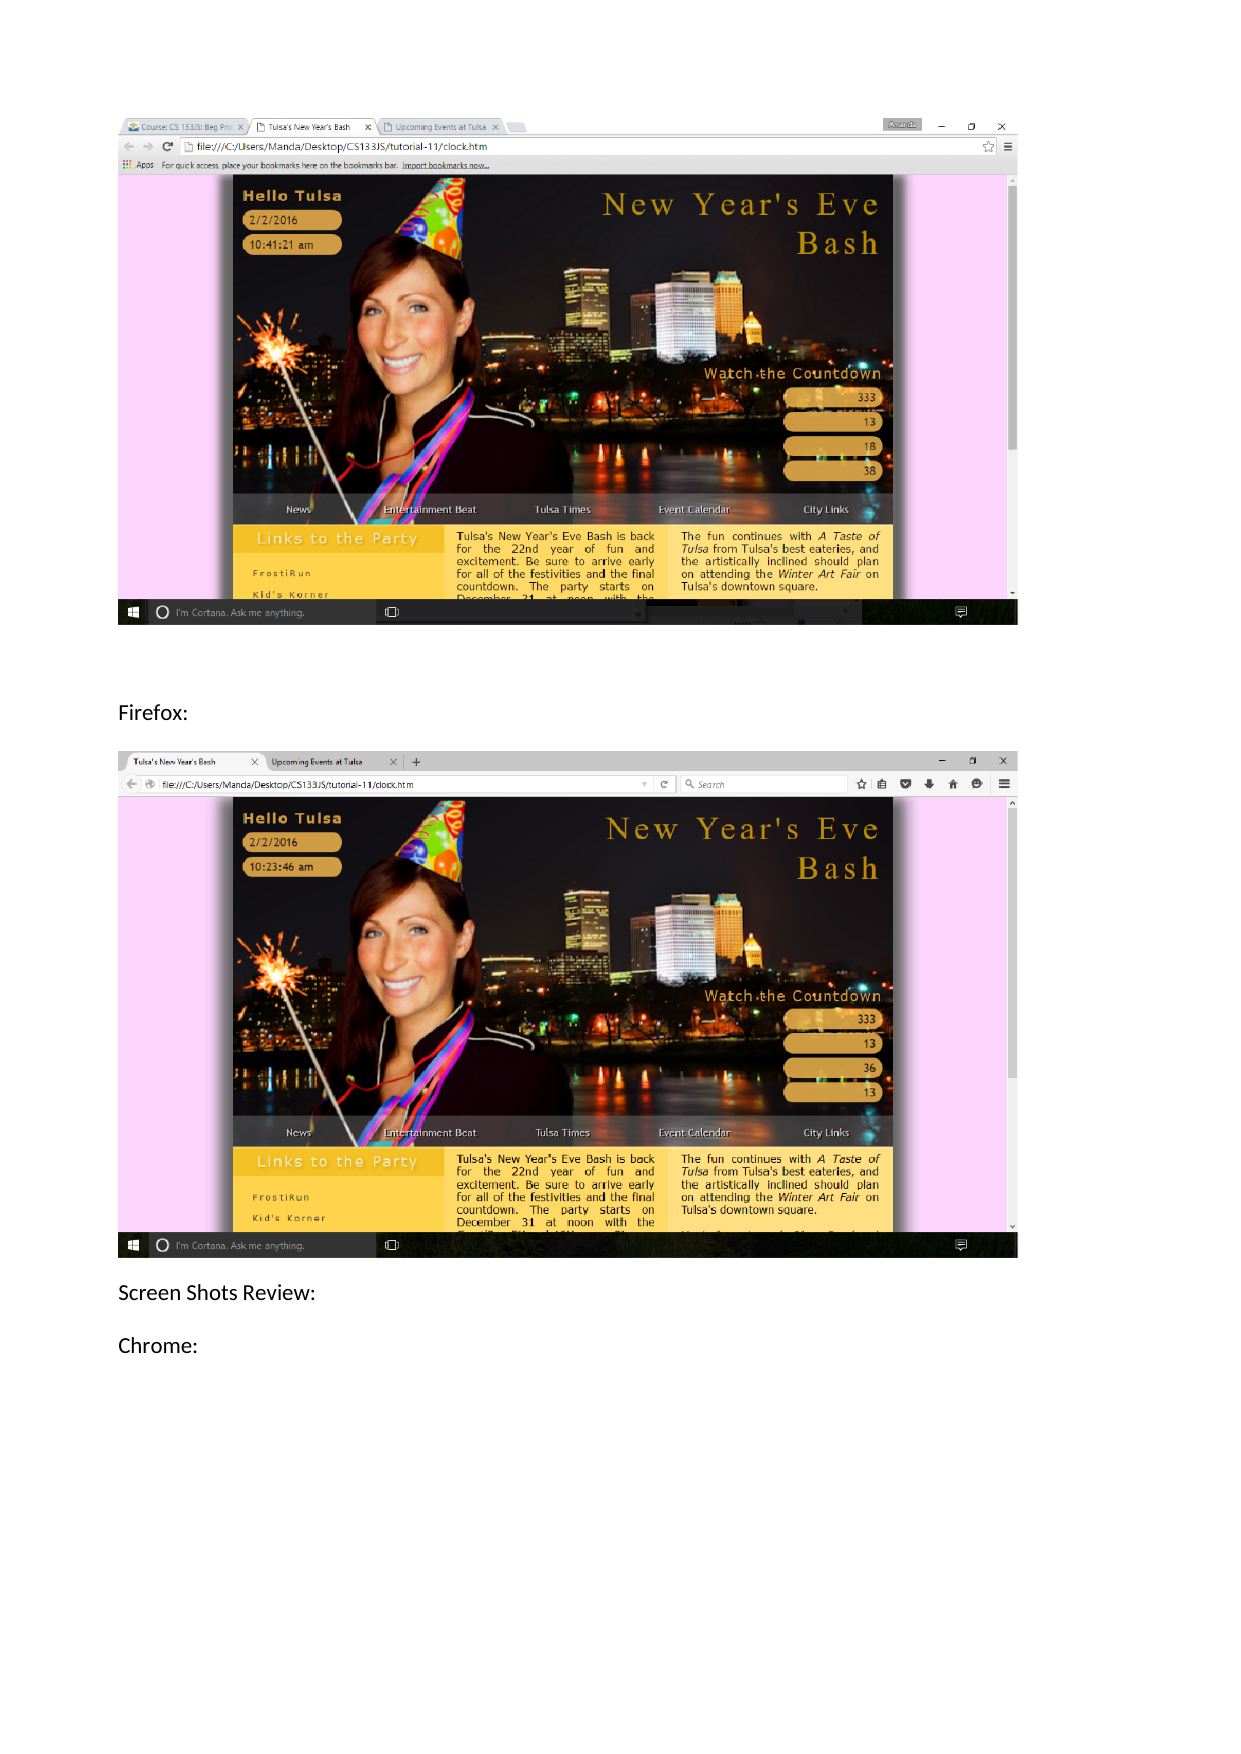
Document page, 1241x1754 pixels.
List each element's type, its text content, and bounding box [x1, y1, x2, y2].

text Chrome: [118, 1331, 1122, 1359]
text Screen Shots Review: [118, 1278, 1122, 1306]
text Firefox: [118, 698, 1122, 726]
